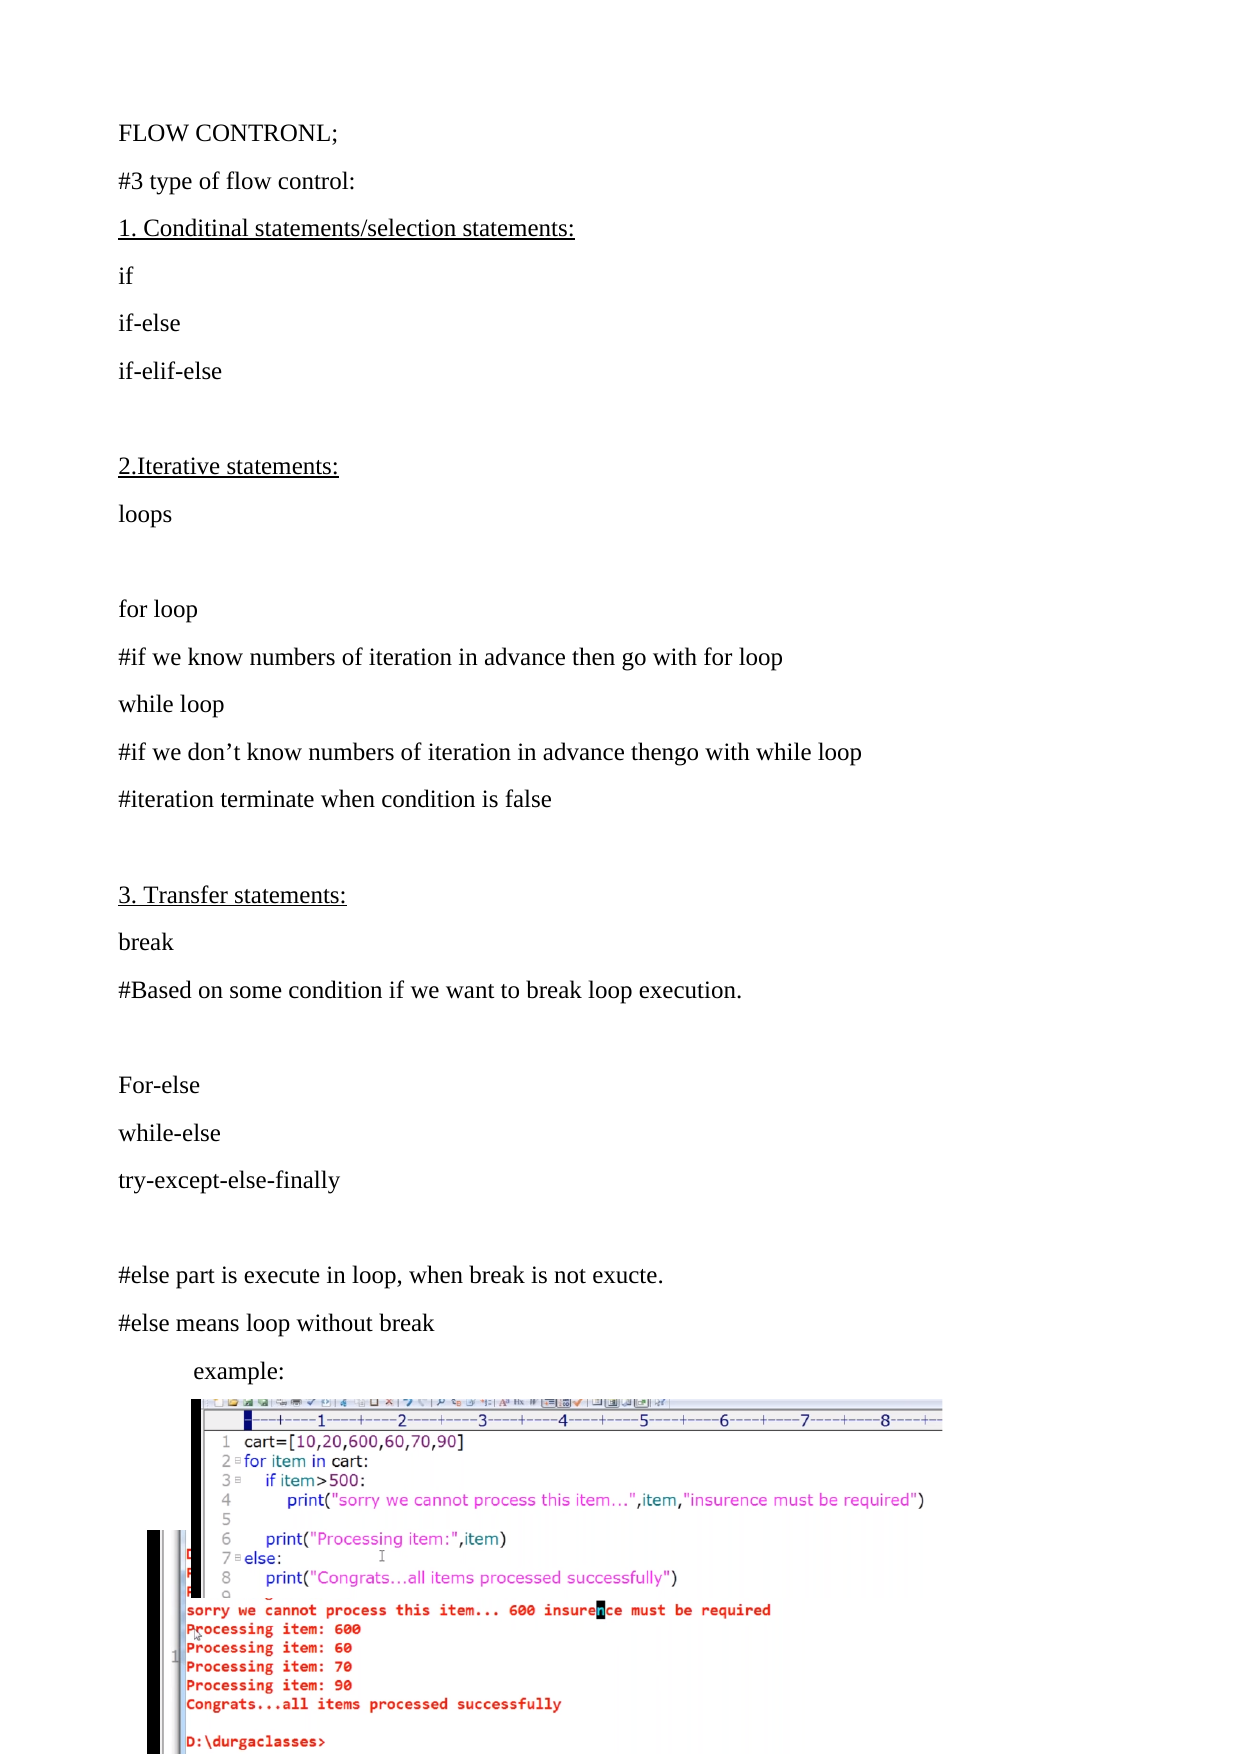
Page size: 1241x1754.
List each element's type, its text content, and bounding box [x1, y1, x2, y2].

picture [147, 1399, 943, 1754]
text #3 type of flow control: [118, 166, 1122, 194]
text 1. Conditinal statements/selection statements: [118, 213, 1122, 242]
text while loop [118, 689, 1122, 718]
text if-else [118, 308, 1122, 337]
text example: [118, 1356, 1122, 1384]
text #else part is execute in loop, when break is not exucte. [118, 1261, 1122, 1289]
text #Based on some condition if we want to break loop execution. [118, 975, 1122, 1004]
text FLOW CONTRONL; [118, 118, 1122, 147]
text while-else [118, 1118, 1122, 1147]
text if [118, 261, 1122, 290]
text #iteration terminate when condition is false [118, 784, 1122, 813]
text try-except-else-finally [118, 1165, 1122, 1194]
text #if we know numbers of iteration in advance then go with for loop [118, 642, 1122, 671]
text 3. Transfer statements: [118, 880, 1122, 908]
text if-elif-else [118, 356, 1122, 385]
text #else means loop without break [118, 1308, 1122, 1337]
text 2.Iterative statements: [118, 451, 1122, 480]
text #if we don’t know numbers of iteration in advance thengo with while loop [118, 737, 1122, 766]
text loops [118, 499, 1122, 528]
text For-else [118, 1070, 1122, 1099]
text for loop [118, 594, 1122, 623]
text break [118, 927, 1122, 956]
